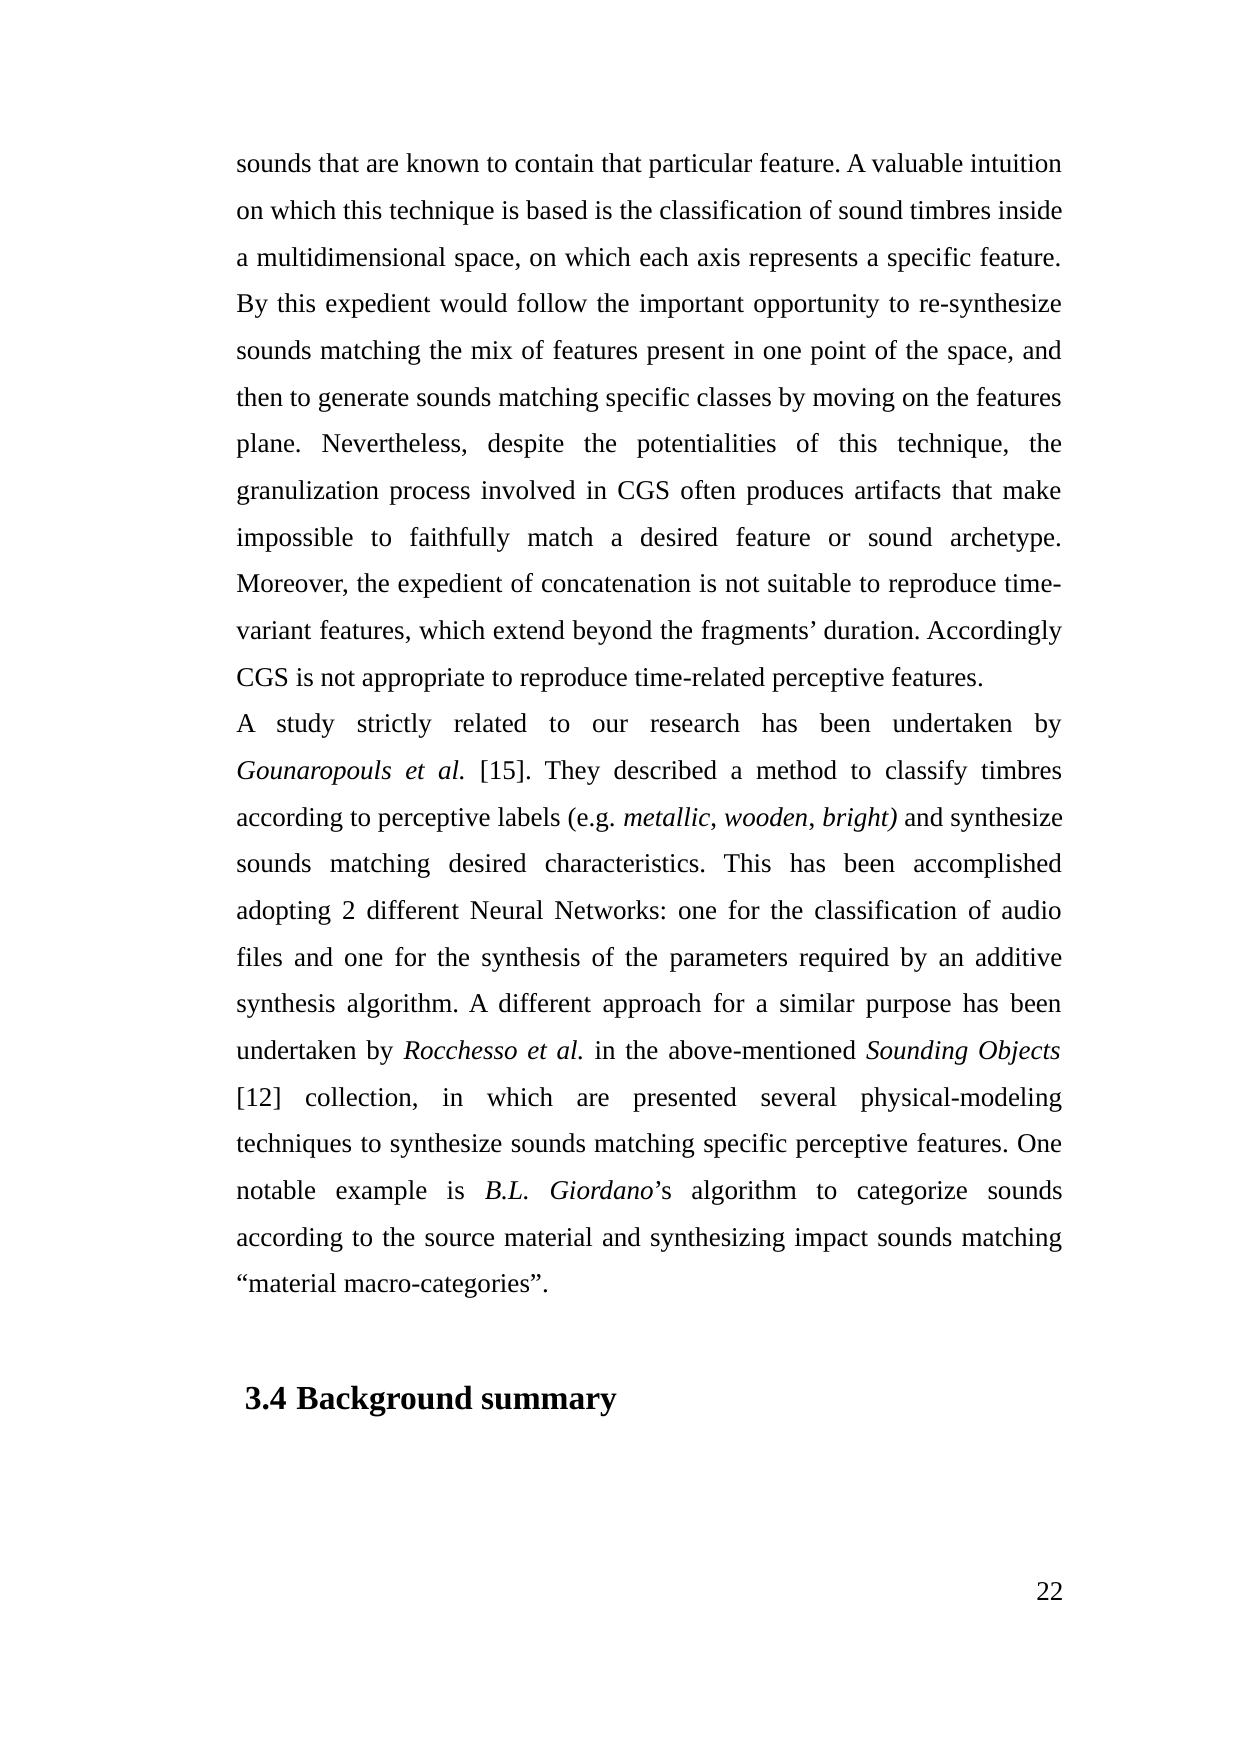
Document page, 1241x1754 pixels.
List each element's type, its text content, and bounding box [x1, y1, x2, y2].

text A study strictly related to our research has been undertaken by Gounaropouls et al. [15]. They described a method to classify timbres according to perceptive labels (e.g. metallic, wooden, bright) and synthesize sounds matching desired characteristics. This has been accomplished adopting 2 different Neural Networks: one for the classification of audio files and one for the synthesis of the parameters required by an additive synthesis algorithm. A different approach for a similar purpose has been undertaken by Rocchesso et al. in the above-mentioned Sounding Objects [12] collection, in which are presented several physical-modeling techniques to synthesize sounds matching specific perceptive features. One notable example is B.L. Giordano’s algorithm to categorize sounds according to the source material and synthesizing impact sounds matching “material macro-categories”. [236, 708, 1063, 1299]
subtitle Background summary [236, 1378, 1063, 1417]
text sounds that are known to contain that particular feature. A valuable intuition on which this technique is based is the classification of sound timbres inside a multidimensional space, on which each axis represents a specific feature. By this expedient would follow the important opportunity to re-synthesize sounds matching the mix of features present in one point of the space, and then to generate sounds matching specific classes by moving on the features plane. Nevertheless, despite the potentialities of this technique, the granulization process involved in CGS often produces artifacts that make impossible to faithfully match a desired feature or sound archetype. Moreover, the expedient of concatenation is not suitable to reproduce time-variant features, which extend beyond the fragments’ duration. Accordingly CGS is not appropriate to reproduce time-related perceptive features. [236, 148, 1063, 692]
